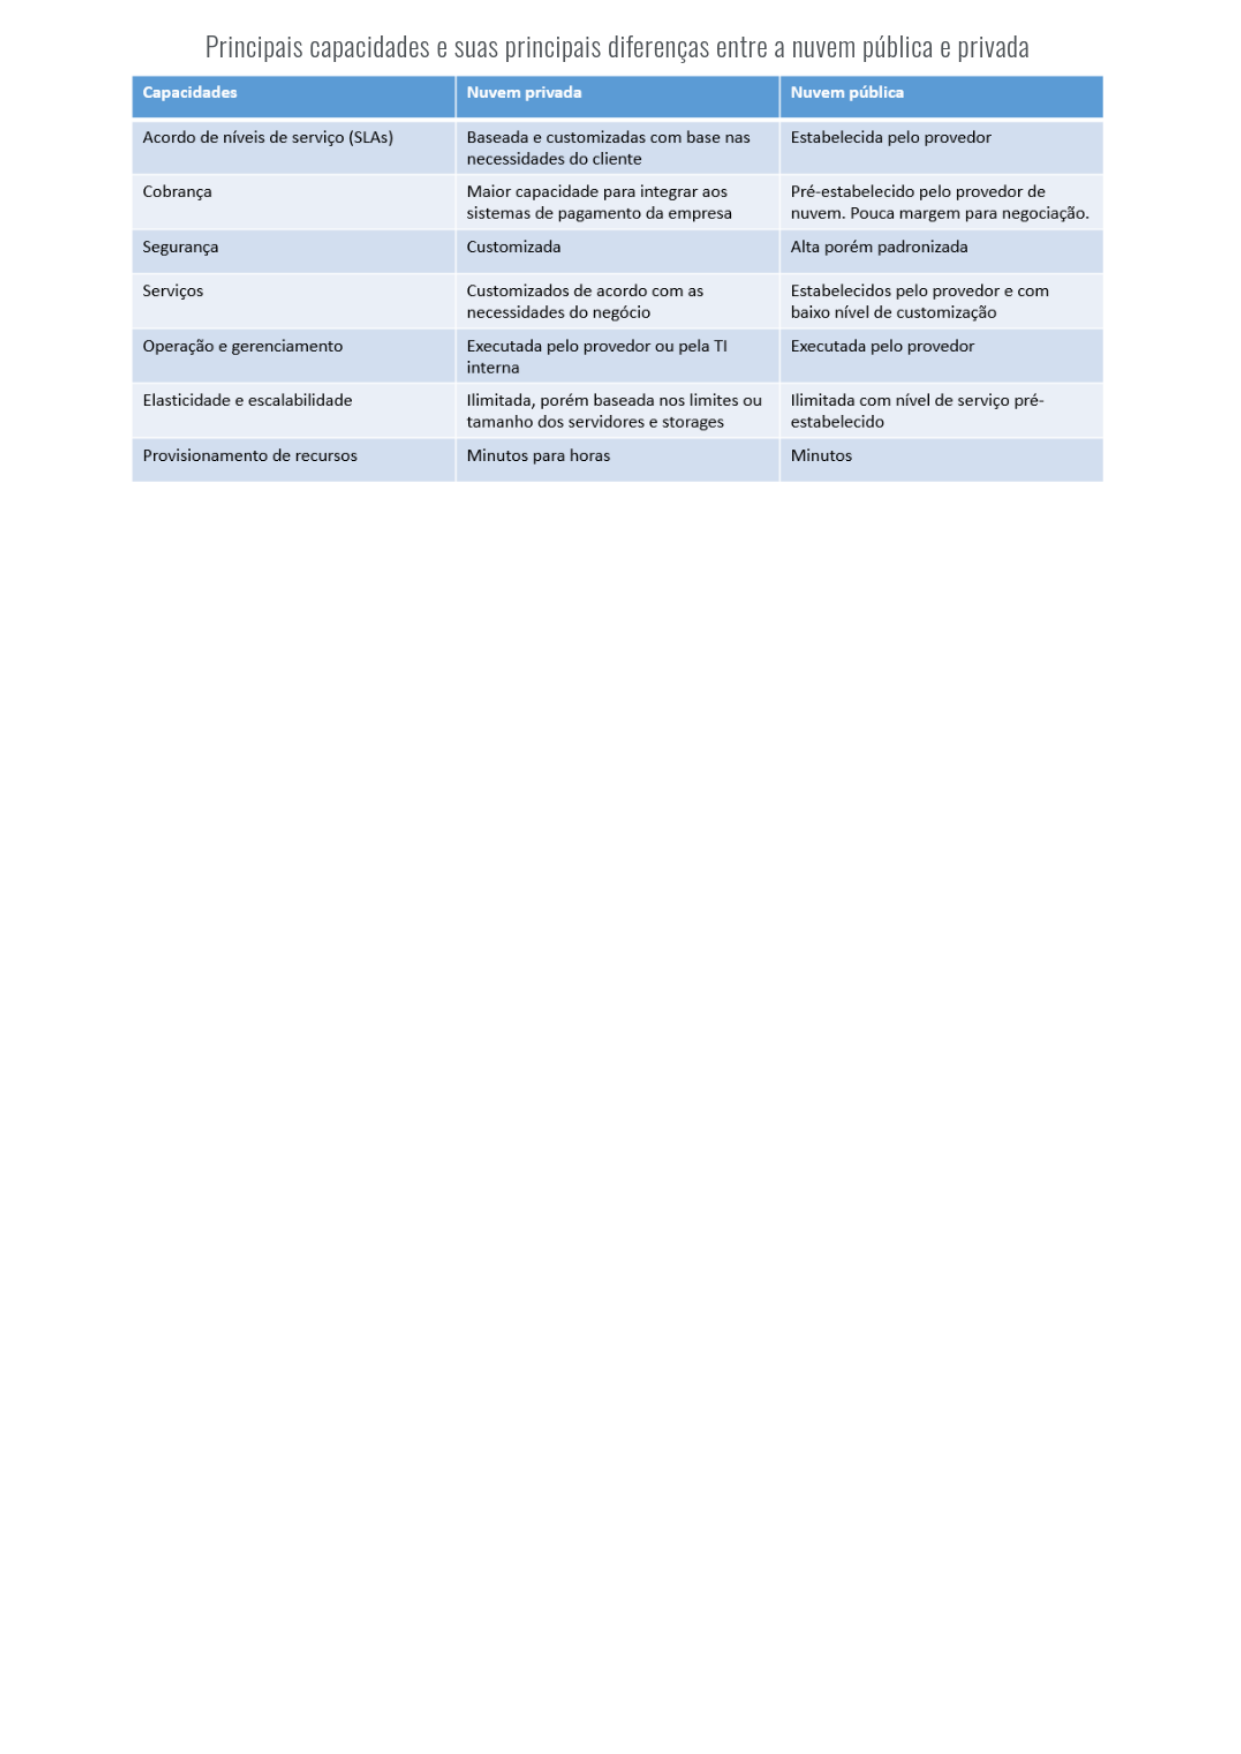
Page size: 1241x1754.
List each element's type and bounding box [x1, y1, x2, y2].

picture [118, 24, 1123, 490]
